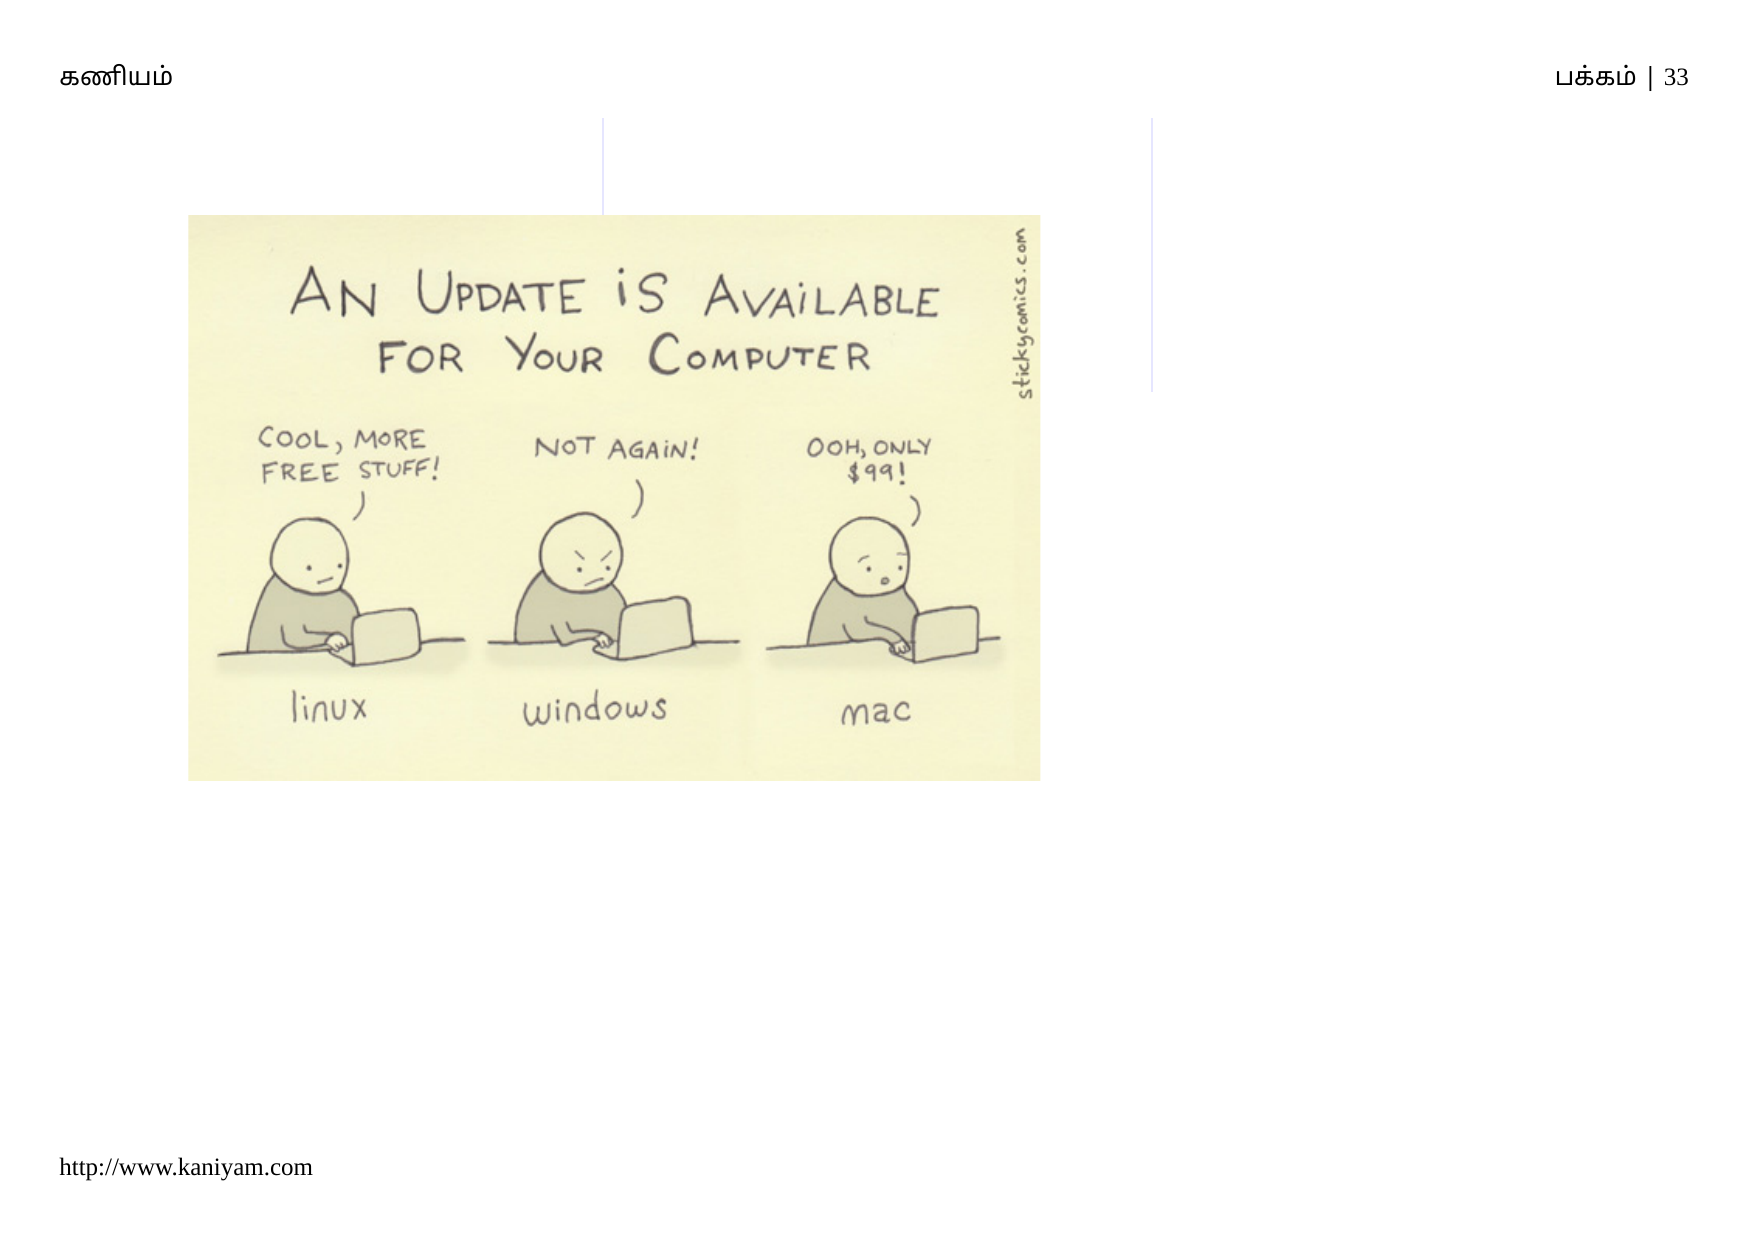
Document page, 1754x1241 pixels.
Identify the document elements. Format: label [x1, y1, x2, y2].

picture [188, 215, 1041, 781]
